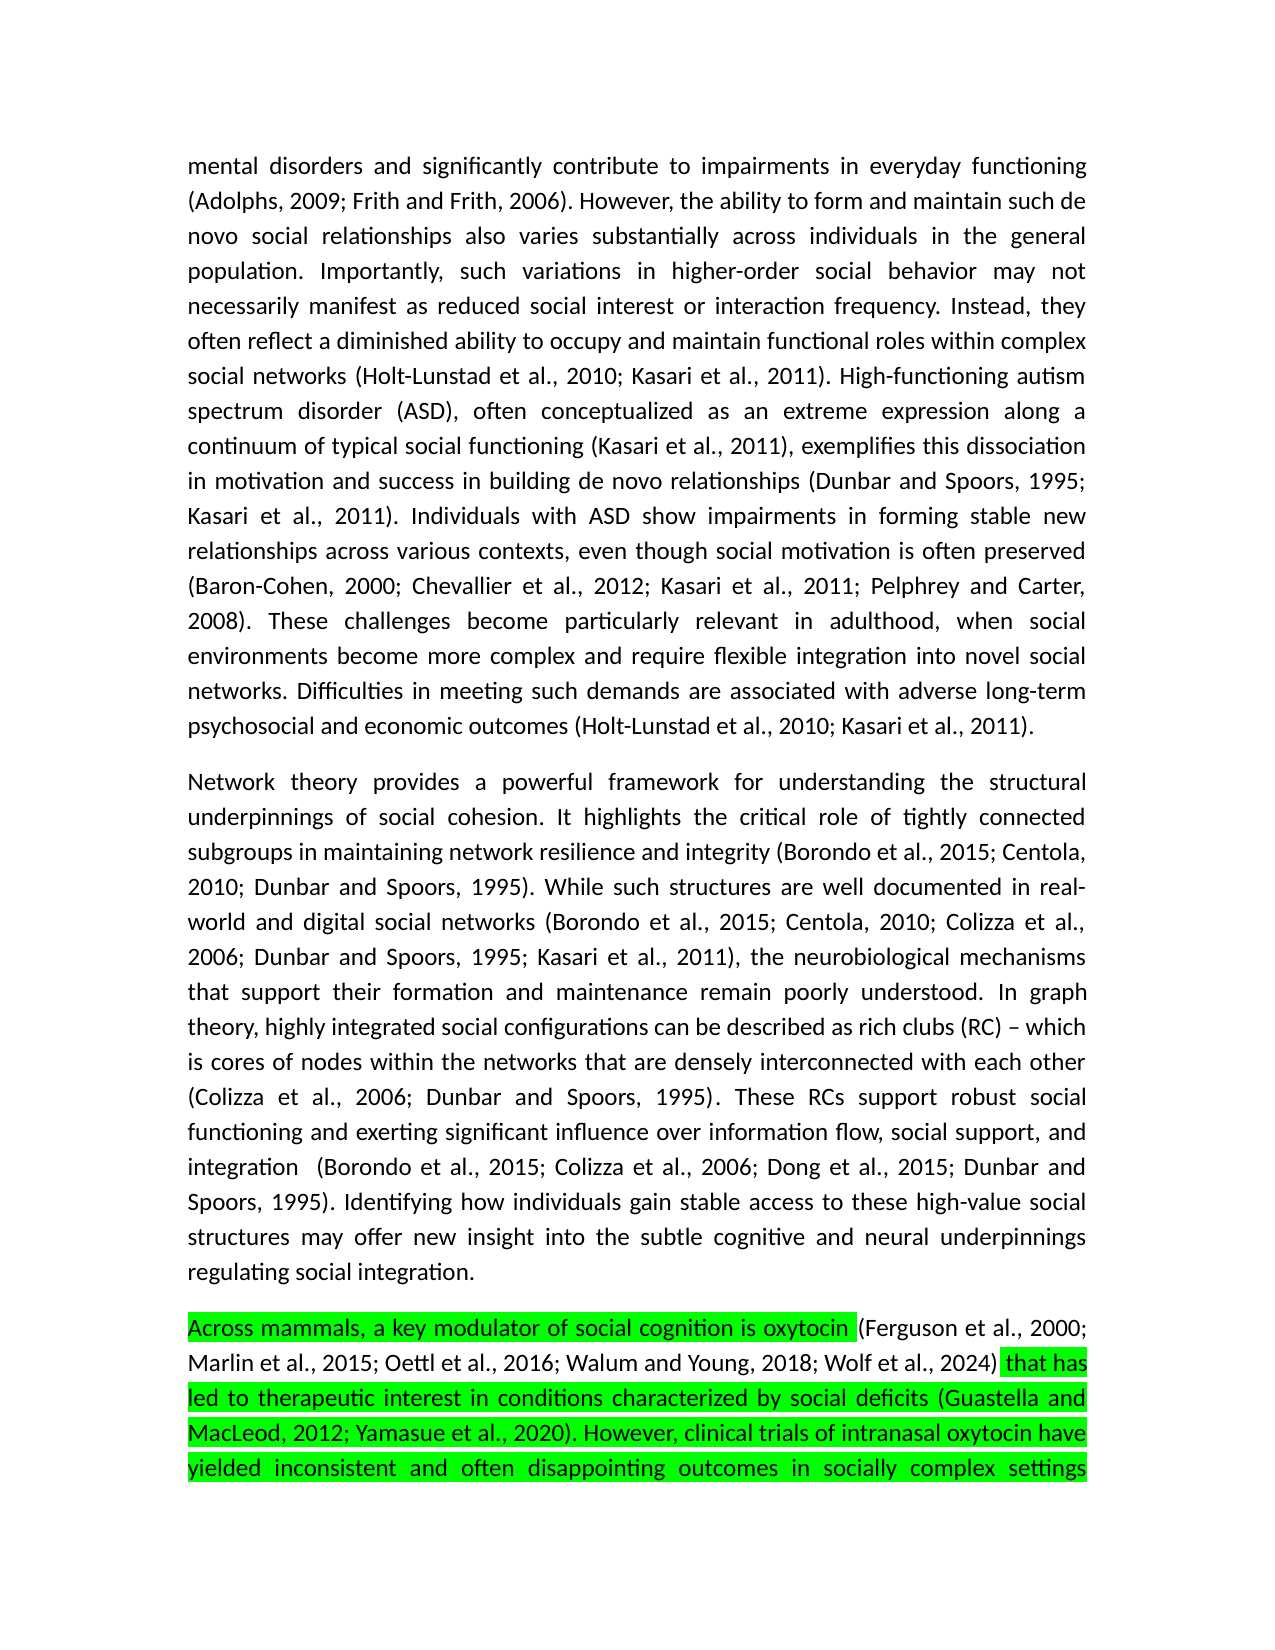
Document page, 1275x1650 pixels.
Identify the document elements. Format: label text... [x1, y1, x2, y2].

text Across mammals, a key modulator of social cognition is oxytocin (Ferguson et al., 2000; Marlin et al., 2015; Oettl et al., 2016; Walum and Young, 2018; Wolf et al., 2024) that has led to therapeutic interest in conditions characterized by social deficits (Guastella and MacLeod, 2012; Yamasue et al., 2020). However, clinical trials of intranasal oxytocin have yielded inconsistent and often disappointing outcomes in socially complex settings [187, 1312, 1087, 1482]
text mental disorders and significantly contribute to impairments in everyday functioning (Adolphs, 2009; Frith and Frith, 2006). However, the ability to form and maintain such de novo social relationships also varies substantially across individuals in the general population. Importantly, such variations in higher-order social behavior may not necessarily manifest as reduced social interest or interaction frequency. Instead, they often reflect a diminished ability to occupy and maintain functional roles within complex social networks (Holt-Lunstad et al., 2010; Kasari et al., 2011). High-functioning autism spectrum disorder (ASD), often conceptualized as an extreme expression along a continuum of typical social functioning (Kasari et al., 2011), exemplifies this dissociation in motivation and success in building de novo relationships (Dunbar and Spoors, 1995; Kasari et al., 2011). Individuals with ASD show impairments in forming stable new relationships across various contexts, even though social motivation is often preserved (Baron-Cohen, 2000; Chevallier et al., 2012; Kasari et al., 2011; Pelphrey and Carter, 2008). These challenges become particularly relevant in adulthood, when social environments become more complex and require flexible integration into novel social networks. Difficulties in meeting such demands are associated with adverse long-term psychosocial and economic outcomes (Holt-Lunstad et al., 2010; Kasari et al., 2011). [187, 150, 1087, 741]
text Network theory provides a powerful framework for understanding the structural underpinnings of social cohesion. It highlights the critical role of tightly connected subgroups in maintaining network resilience and integrity (Borondo et al., 2015; Centola, 2010; Dunbar and Spoors, 1995). While such structures are well documented in real-world and digital social networks (Borondo et al., 2015; Centola, 2010; Colizza et al., 2006; Dunbar and Spoors, 1995; Kasari et al., 2011), the neurobiological mechanisms that support their formation and maintenance remain poorly understood. In graph theory, highly integrated social configurations can be described as rich clubs (RC) – which is cores of nodes within the networks that are densely interconnected with each other (Colizza et al., 2006; Dunbar and Spoors, 1995). These RCs support robust social functioning and exerting significant influence over information flow, social support, and integration (Borondo et al., 2015; Colizza et al., 2006; Dong et al., 2015; Dunbar and Spoors, 1995). Identifying how individuals gain stable access to these high-value social structures may offer new insight into the subtle cognitive and neural underpinnings regulating social integration. [187, 766, 1087, 1286]
